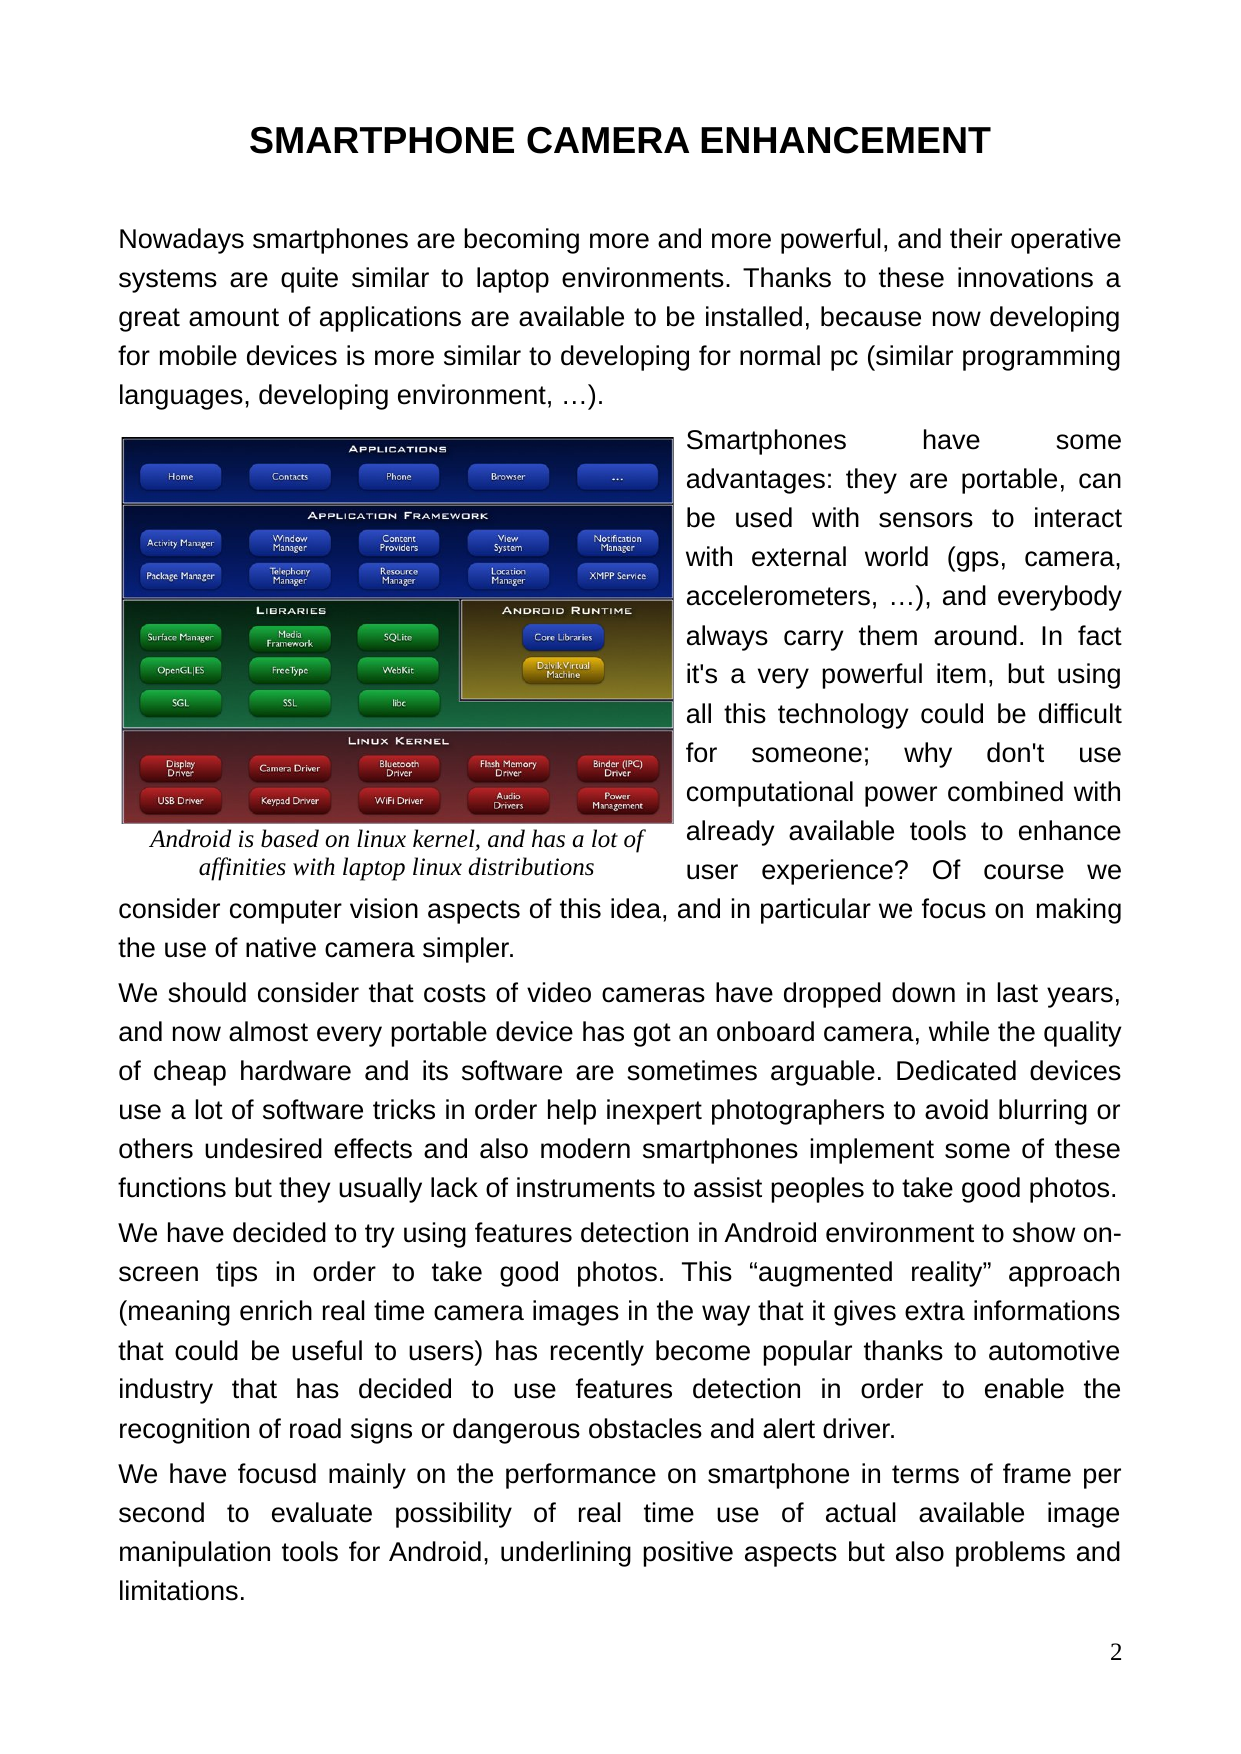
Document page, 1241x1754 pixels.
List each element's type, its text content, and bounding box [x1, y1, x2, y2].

text We should consider that costs of video cameras have dropped down in last years, and now almost every portable device has got an onboard camera, while the quality of cheap hardware and its software are sometimes arguable. Dedicated devices use a lot of software tricks in order help inexpert photographers to avoid blurring or others undesired effects and also modern smartphones implement some of these functions but they usually lack of instruments to assist peoples to take good photos. [118, 977, 1122, 1203]
picture [121, 436, 674, 824]
text SMARTPHONE CAMERA ENHANCEMENT [118, 118, 1122, 161]
text Android is based on linux kernel, and has a lot of affinities with laptop linux distributions [122, 824, 674, 881]
text Smartphones have some advantages: they are portable, can be used with sensors to interact with external world (gps, camera, accelerometers, …), and everybody always carry them around. In fact it's a very powerful item, but using all this technology could be difficult for someone; why don't use computational power combined with already available tools to enhance user experience? Of course we consider computer vision aspects of this idea, and in particular we focus on making the use of native camera simpler. [118, 424, 1122, 963]
text We have decided to try using features detection in Android environment to show on-screen tips in order to take good photos. This “augmented reality” approach (meaning enrich real time camera images in the way that it gives extra informations that could be useful to users) has recently become popular thanks to automotive industry that has decided to use features detection in order to enable the recognition of road signs or dangerous obstacles and alert driver. [118, 1217, 1122, 1444]
text Nowadays smartphones are becoming more and more powerful, and their operative systems are quite similar to laptop environments. Thanks to these innovations a great amount of applications are available to be installed, because now developing for mobile devices is more similar to developing for normal pc (similar programming languages, developing environment, …). [118, 223, 1122, 410]
text We have focusd mainly on the performance on smartphone in terms of frame per second to evaluate possibility of real time use of actual available image manipulation tools for Android, underlining positive aspects but also problems and limitations. [118, 1458, 1122, 1606]
